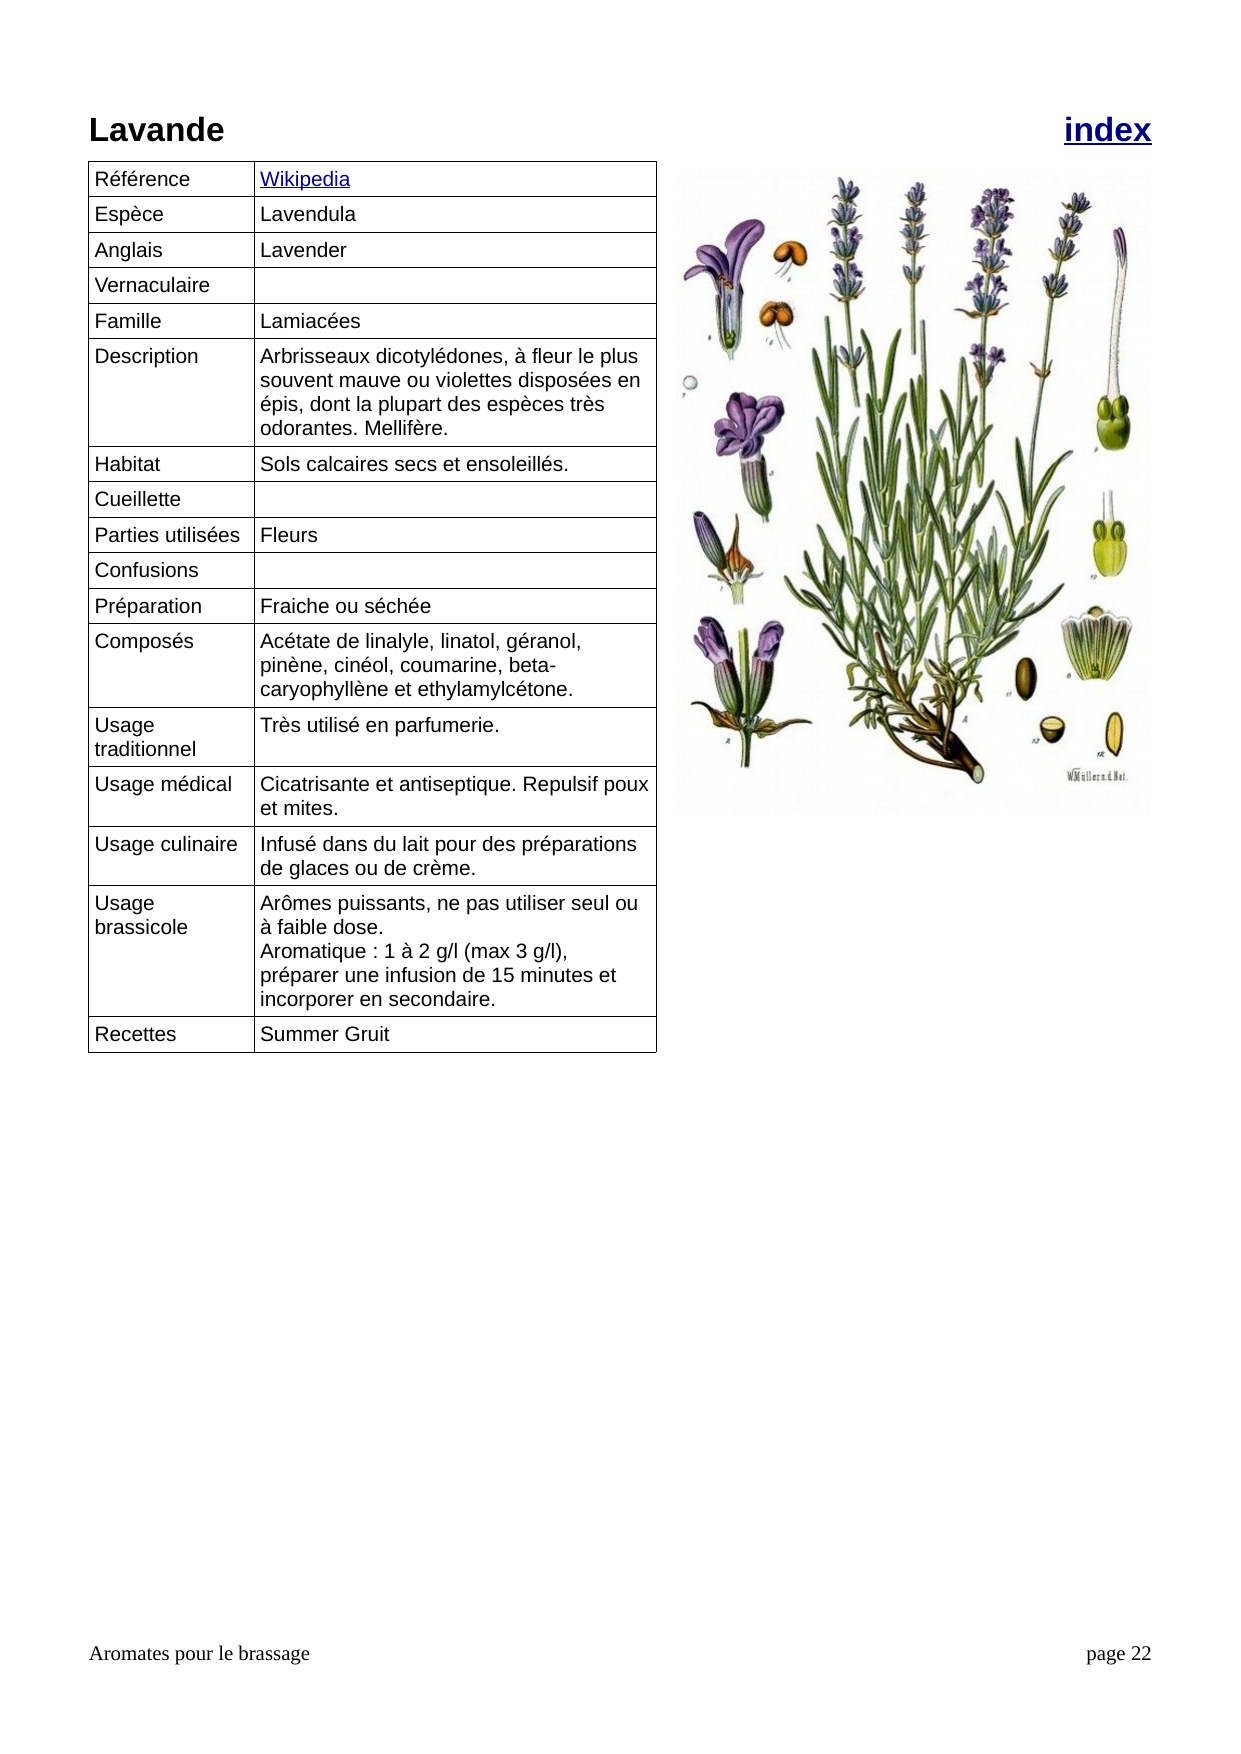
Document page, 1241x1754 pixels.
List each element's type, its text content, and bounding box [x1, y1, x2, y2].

table_cell Fleurs [255, 518, 656, 552]
table_cell Composés [89, 624, 254, 707]
table_cell Cicatrisante et antiseptique. Repulsif poux et mites. [255, 767, 656, 826]
table_cell Usage médical [89, 767, 254, 826]
table_cell [255, 553, 656, 588]
table_header Référence [89, 162, 254, 196]
table_cell Lavendula [255, 197, 656, 232]
table_cell Habitat [89, 447, 254, 481]
table_cell [255, 482, 656, 517]
table_header Wikipedia [255, 162, 656, 196]
table_cell Infusé dans du lait pour des préparations de glaces ou de crème. [255, 827, 656, 885]
table_cell Description [89, 339, 254, 446]
table_cell [255, 268, 656, 303]
table_cell Arbrisseaux dicotylédones, à fleur le plus souvent mauve ou violettes disposées en épis, dont la plupart des espèces très odorantes. Mellifère. [255, 339, 656, 446]
table_cell Fraiche ou séchée [255, 589, 656, 623]
table_cell Arômes puissants, ne pas utiliser seul ou à faible dose. Aromatique : 1 à 2 g/l (max 3 g/l), préparer une infusion de 15 minutes et incorporer en secondaire. [255, 886, 656, 1016]
table_cell Confusions [89, 553, 254, 588]
table_cell Parties utilisées [89, 518, 254, 552]
table_cell Acétate de linalyle, linatol, géranol, pinène, cinéol, coumarine, beta-caryophyllène et ethylamylcétone. [255, 624, 656, 707]
table_cell Usage culinaire [89, 827, 254, 885]
table_cell Très utilisé en parfumerie. [255, 708, 656, 766]
table_cell Lavender [255, 233, 656, 267]
picture [675, 168, 1150, 815]
table_cell Recettes [89, 1017, 254, 1052]
table_cell Lamiacées [255, 304, 656, 338]
table_cell Usage brassicole [89, 886, 254, 1016]
table_cell Préparation [89, 589, 254, 623]
table_cell Cueillette [89, 482, 254, 517]
table_cell Famille [89, 304, 254, 338]
table_cell Anglais [89, 233, 254, 267]
table_cell Vernaculaire [89, 268, 254, 303]
table_cell Summer Gruit [255, 1017, 656, 1052]
table_cell Espèce [89, 197, 254, 232]
subtitle Lavande index [88, 109, 1152, 148]
table_cell Usage traditionnel [89, 708, 254, 766]
table_cell Sols calcaires secs et ensoleillés. [255, 447, 656, 481]
